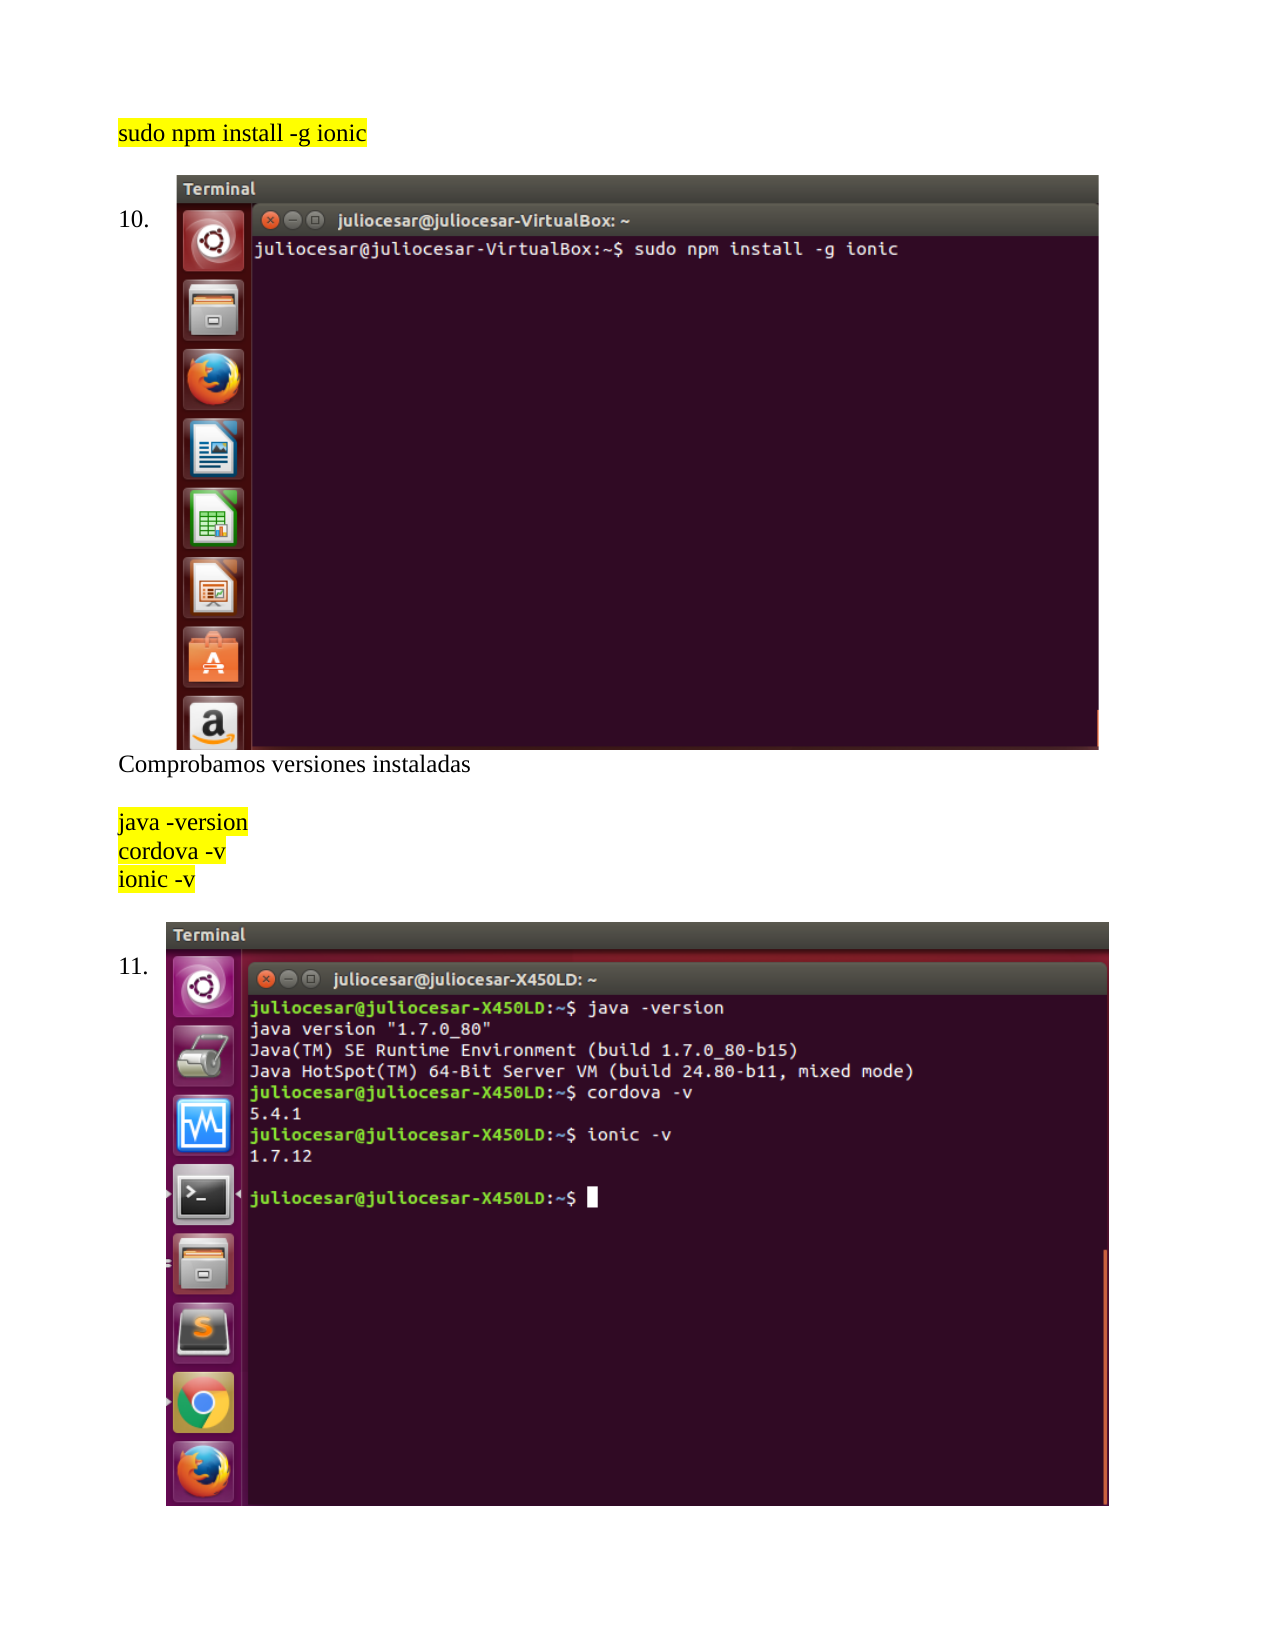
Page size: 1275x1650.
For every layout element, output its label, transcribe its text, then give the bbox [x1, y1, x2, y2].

text sudo npm install -g ionic [118, 118, 1157, 147]
list Comprobamos versiones instaladas [118, 204, 1157, 778]
text java -version [118, 807, 1157, 836]
text ionic -v [118, 864, 1157, 893]
list Crearemos nuestro primer proyecto [118, 951, 166, 979]
text cordova -v [118, 836, 1157, 864]
list Crearemos nuestro primer proyecto [1109, 951, 1157, 979]
